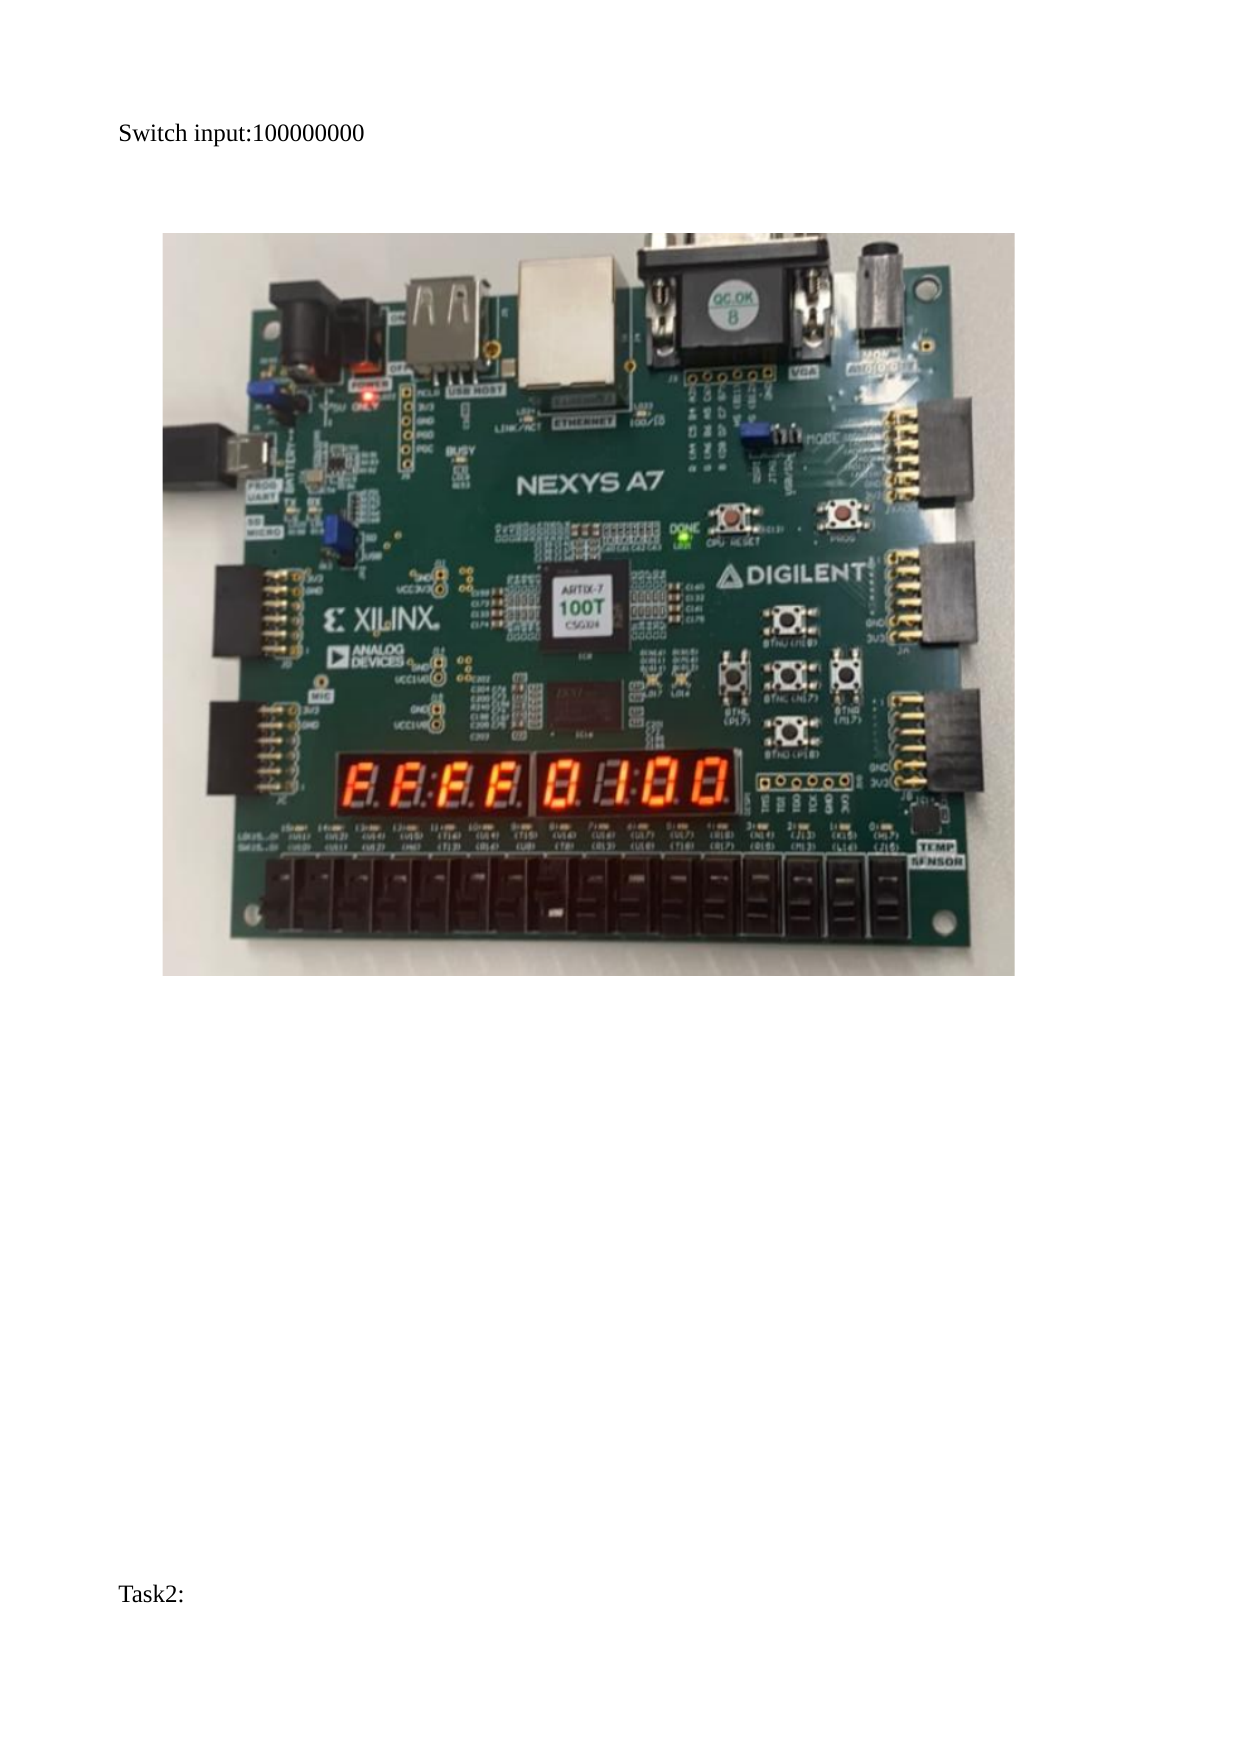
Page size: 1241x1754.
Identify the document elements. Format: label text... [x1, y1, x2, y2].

text Switch input:100000000 [118, 118, 1122, 147]
picture [162, 233, 1015, 976]
text Task2: [118, 1579, 1122, 1608]
